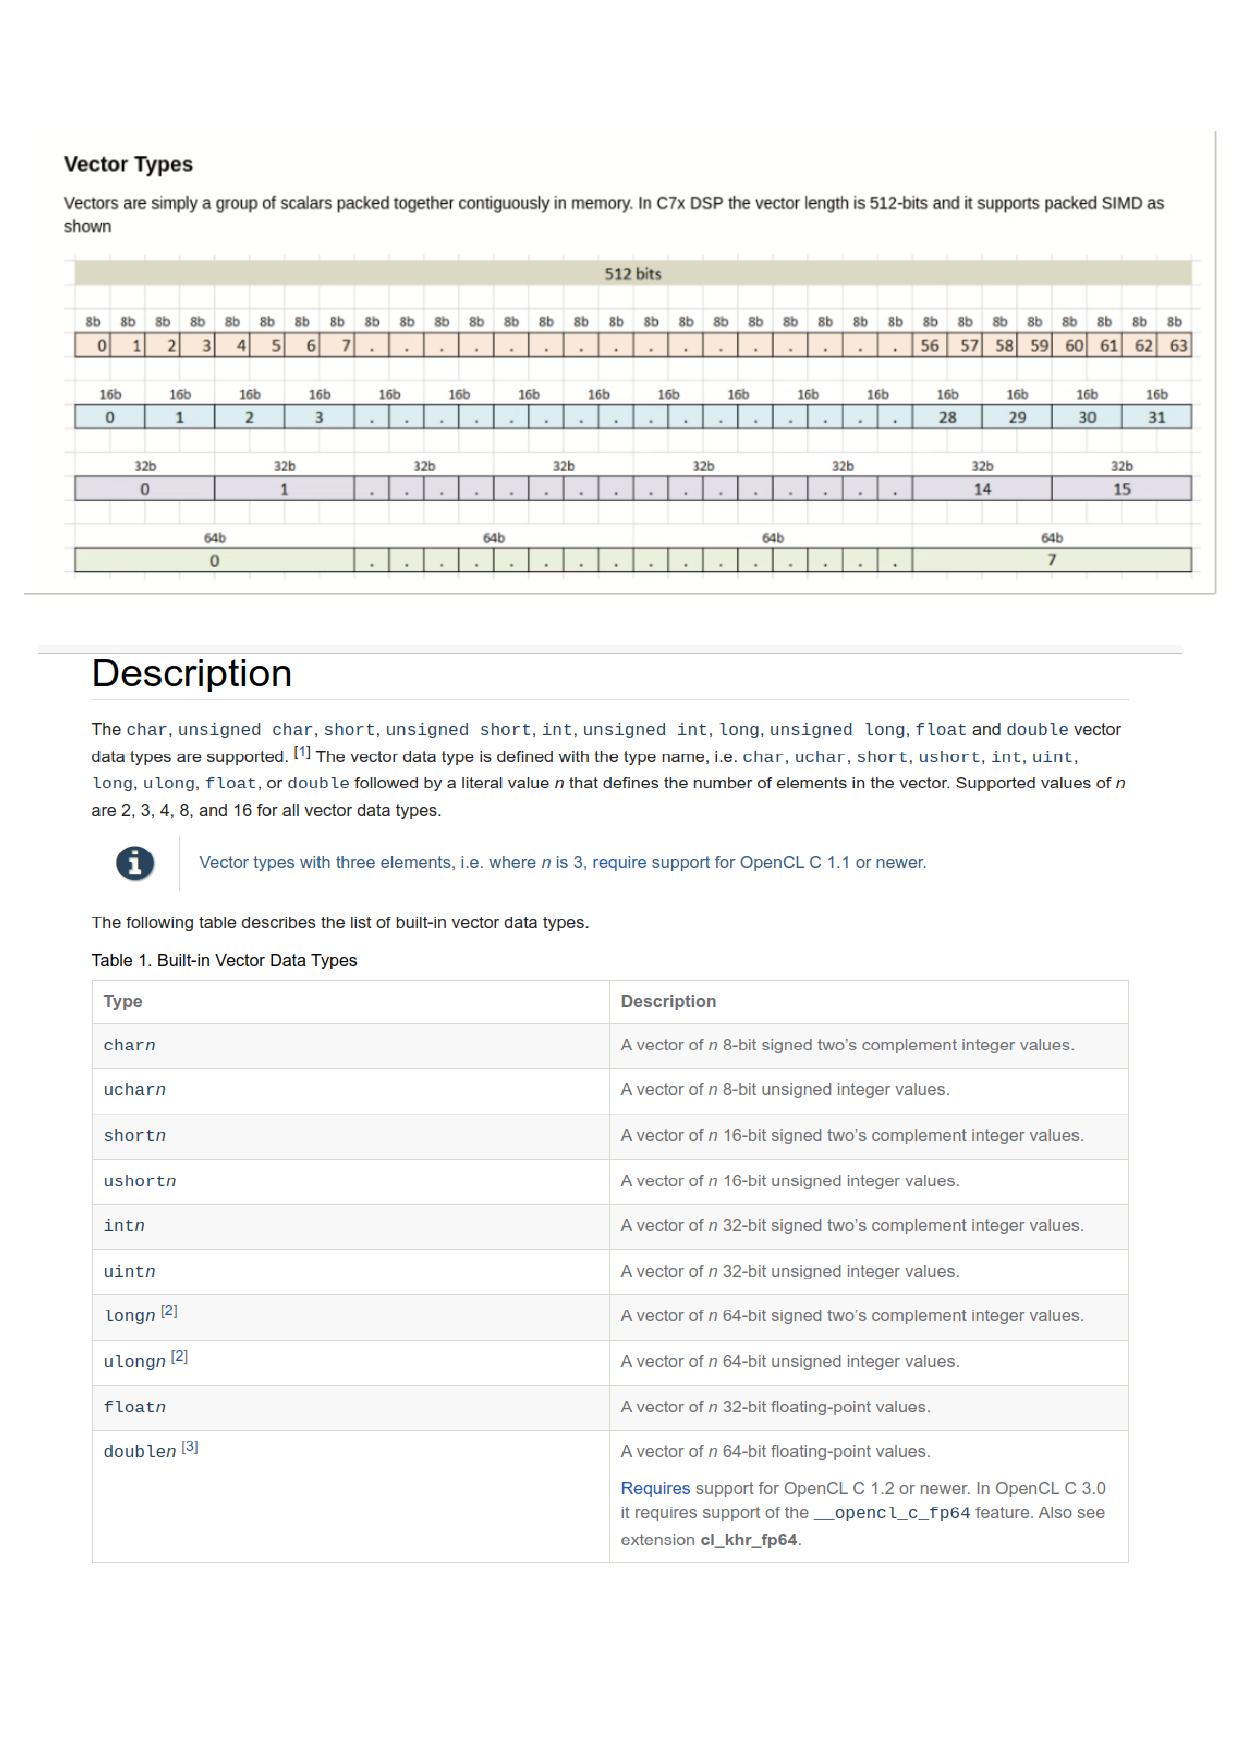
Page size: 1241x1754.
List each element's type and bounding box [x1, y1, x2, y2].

picture [23, 131, 1225, 602]
picture [38, 645, 1183, 1573]
